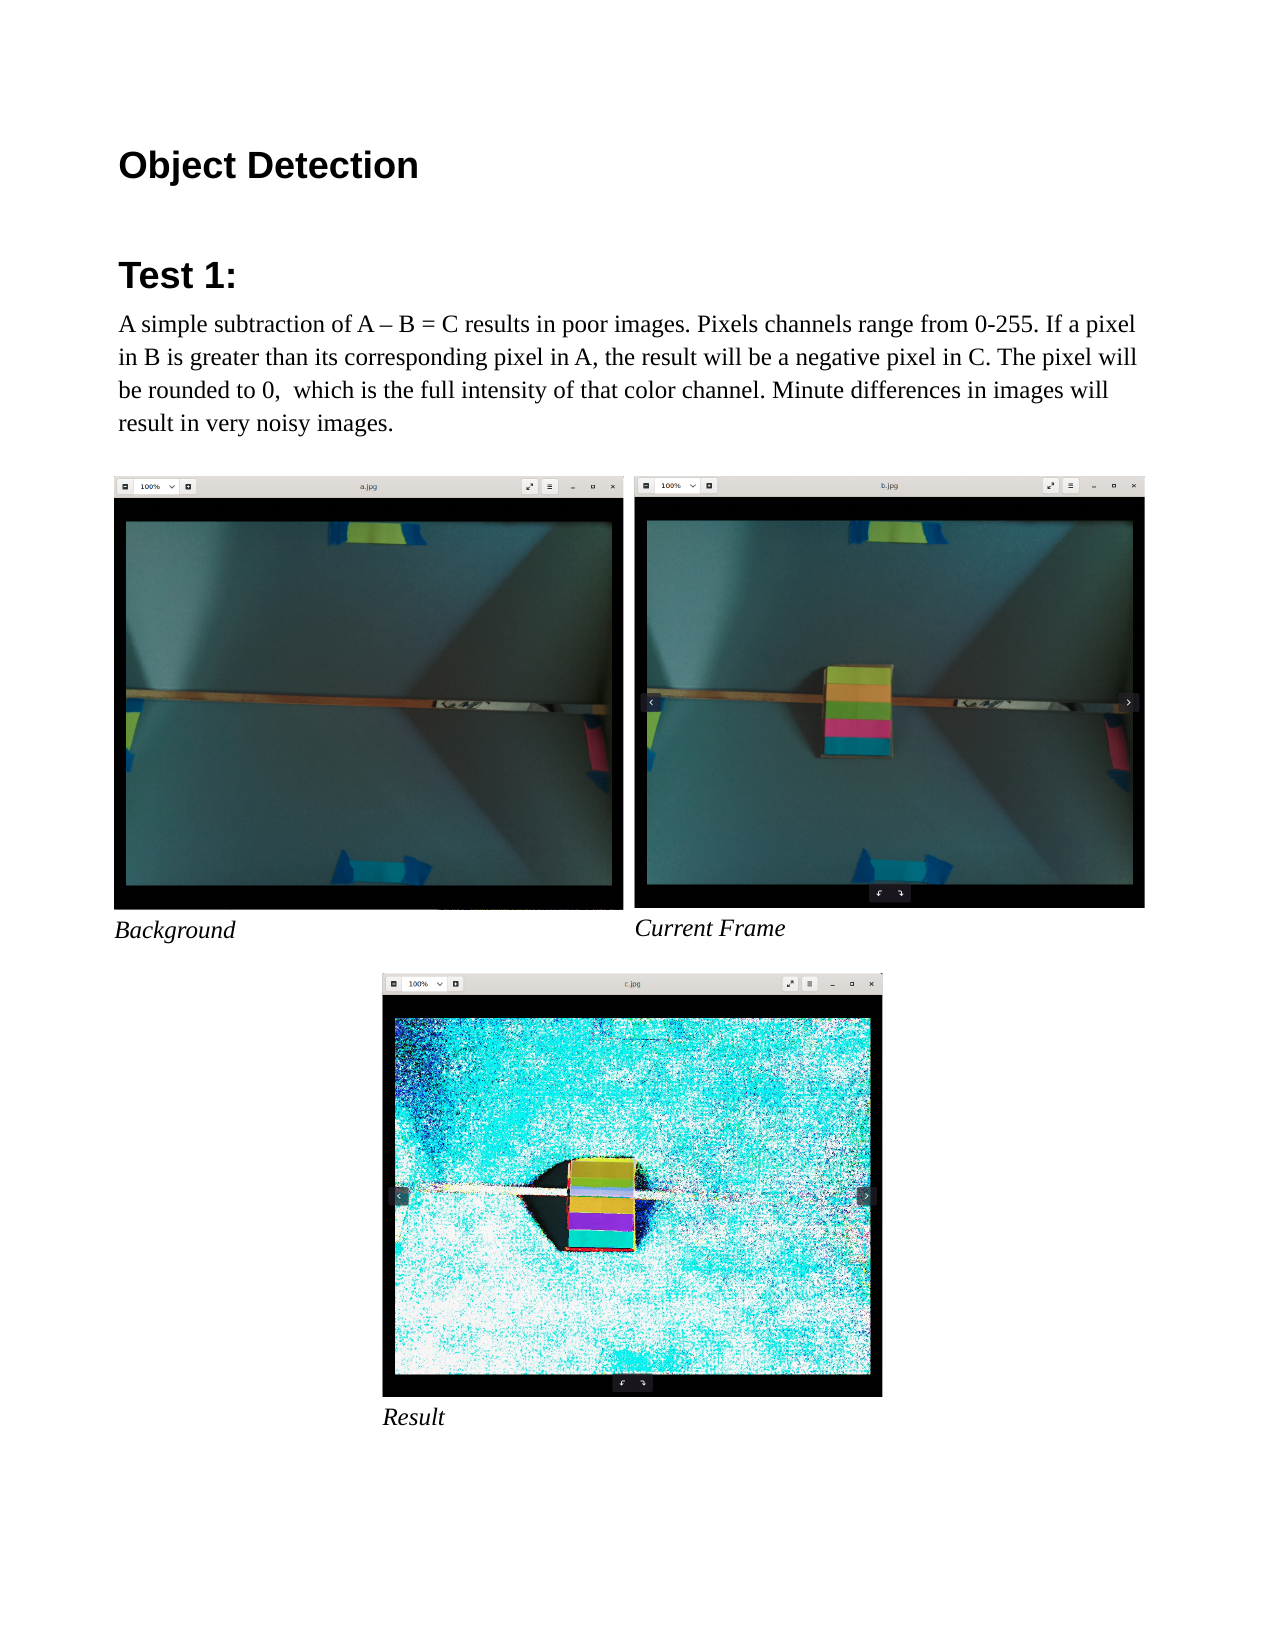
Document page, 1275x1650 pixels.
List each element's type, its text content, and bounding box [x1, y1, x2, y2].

subtitle Test 1: [118, 253, 1157, 297]
picture [382, 973, 883, 1397]
text A simple subtraction of A – B = C results in poor images. Pixels channels range from 0-255. If a pixel in B is greater than its corresponding pixel in A, the result will be a negative pixel in C. The pixel will be rounded to 0, which is the full intensity of that color channel. Minute differences in images will result in very noisy images. [118, 309, 1157, 437]
text Current Frame [634, 908, 1144, 942]
text Result [382, 1397, 882, 1431]
text Background [114, 910, 623, 944]
picture [114, 476, 624, 910]
picture [634, 476, 1145, 908]
subtitle Object Detection [118, 143, 1157, 187]
